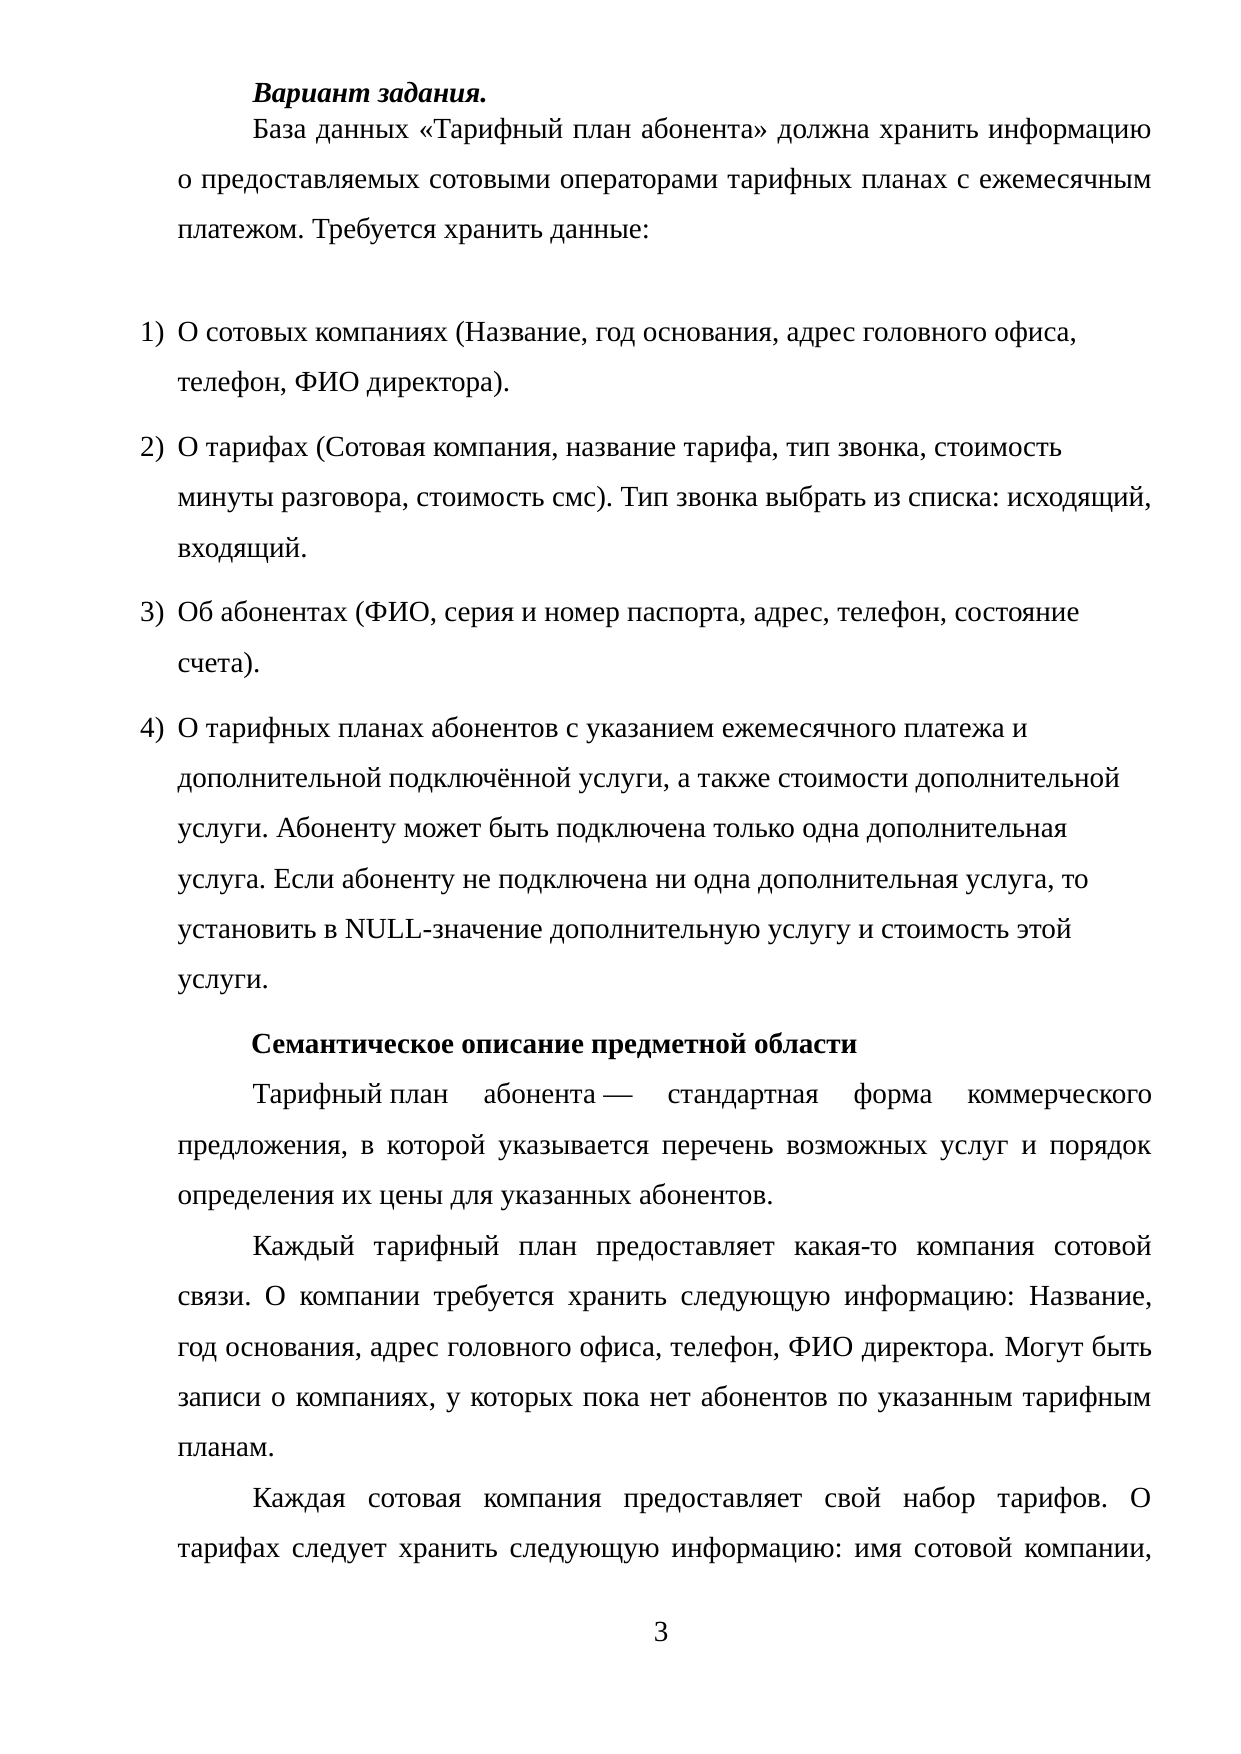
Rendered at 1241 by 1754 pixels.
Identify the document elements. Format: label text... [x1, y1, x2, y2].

text Тарифный план абонента — стандартная форма коммерческого предложения, в которой указывается перечень возможных услуг и порядок определения их цены для указанных абонентов. [177, 1077, 1152, 1211]
text Каждая сотовая компания предоставляет свой набор тарифов. О тарифах следует хранить следующую информацию: имя сотовой компании, [177, 1480, 1152, 1564]
text Вариант задания. [177, 75, 1152, 108]
list О сотовых компаниях (Название, год основания, адрес головного офиса, телефон, ФИО директора). [140, 314, 1152, 398]
list Об абонентах (ФИО, серия и номер паспорта, адрес, телефон, состояние счета). [140, 594, 1152, 678]
list О тарифах (Сотовая компания, название тарифа, тип звонка, стоимость минуты разговора, стоимость смс). Тип звонка выбрать из списка: исходящий, входящий. [140, 429, 1152, 563]
text Каждый тарифный план предоставляет какая-то компания сотовой связи. О компании требуется хранить следующую информацию: Название, год основания, адрес головного офиса, телефон, ФИО директора. Могут быть записи о компаниях, у которых пока нет абонентов по указанным тарифным планам. [177, 1228, 1152, 1463]
text База данных «Тарифный план абонента» должна хранить информацию о предоставляемых сотовыми операторами тарифных планах с ежемесячным платежом. Требуется хранить данные: [177, 111, 1152, 245]
subtitle Семантическое описание предметной области [251, 1026, 1152, 1060]
list О тарифных планах абонентов с указанием ежемесячного платежа и дополнительной подключённой услуги, а также стоимости дополнительной услуги. Абоненту может быть подключена только одна дополнительная услуга. Если абоненту не подключена ни одна дополнительная услуга, то установить в NULL-значение дополнительную услугу и стоимость этой услуги. [140, 710, 1152, 995]
